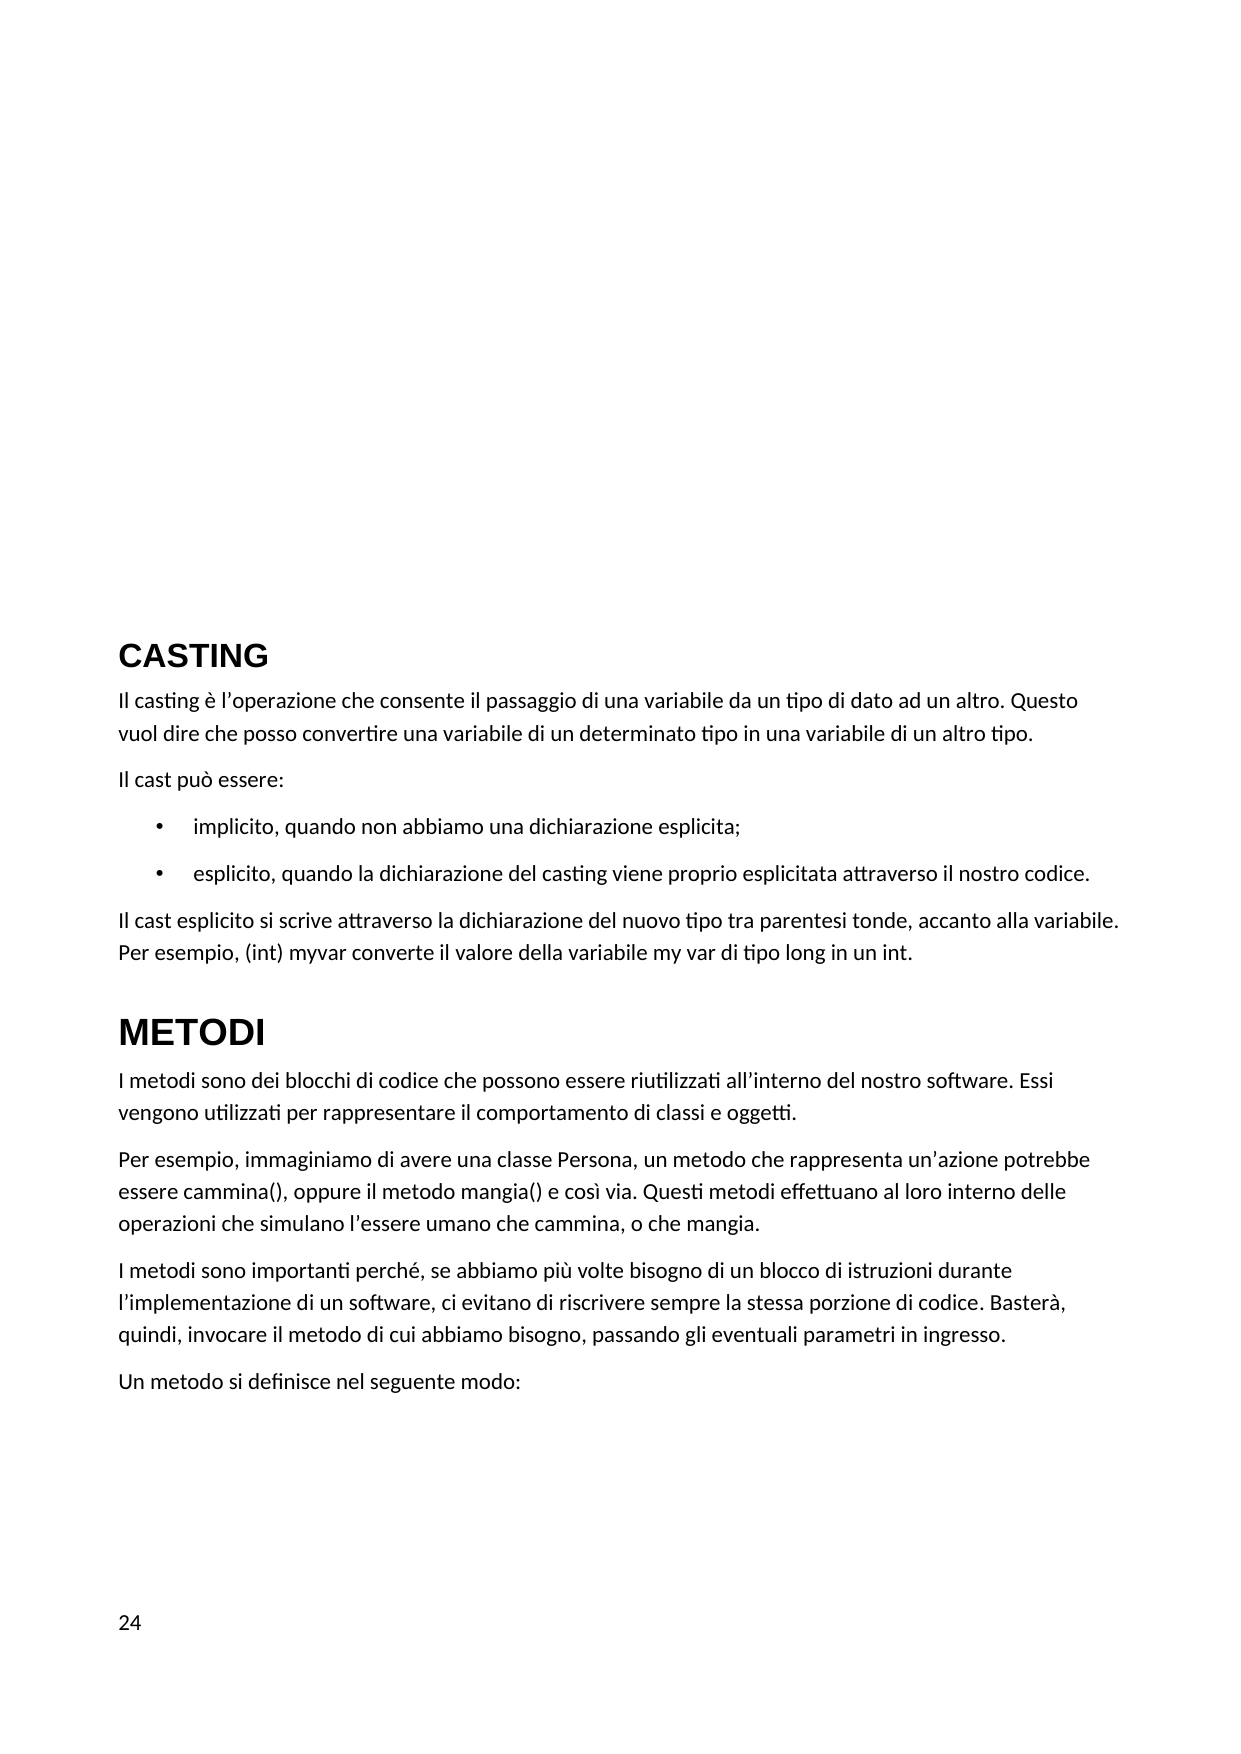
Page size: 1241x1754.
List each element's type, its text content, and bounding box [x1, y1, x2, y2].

text Il casting è l’operazione che consente il passaggio di una variabile da un tipo di dato ad un altro. Questo vuol dire che posso convertire una variabile di un determinato tipo in una variabile di un altro tipo. [118, 687, 1122, 747]
text Per esempio, immaginiamo di avere una classe Persona, un metodo che rappresenta un’azione potrebbe essere cammina(), oppure il metodo mangia() e così via. Questi metodi effettuano al loro interno delle operazioni che simulano l’essere umano che cammina, o che mangia. [118, 1145, 1122, 1237]
list esplicito, quando la dichiarazione del casting viene proprio esplicitata attraverso il nostro codice. [156, 859, 1122, 887]
text I metodi sono dei blocchi di codice che possono essere riutilizzati all’interno del nostro software. Essi vengono utilizzati per rappresentare il comportamento di classi e oggetti. [118, 1066, 1122, 1126]
text Il cast esplicito si scrive attraverso la dichiarazione del nuovo tipo tra parentesi tonde, accanto alla variabile. Per esempio, (int) myvar converte il valore della variabile my var di tipo long in un int. [118, 906, 1122, 966]
text Il cast può essere: [118, 766, 1122, 794]
subtitle METODI [118, 1010, 1122, 1053]
list implicito, quando non abbiamo una dichiarazione esplicita; [156, 812, 1122, 840]
text Un metodo si definisce nel seguente modo: [118, 1367, 1122, 1395]
subtitle CASTING [118, 636, 1122, 674]
text I metodi sono importanti perché, se abbiamo più volte bisogno di un blocco di istruzioni durante l’implementazione di un software, ci evitano di riscrivere sempre la stessa porzione di codice. Basterà, quindi, invocare il metodo di cui abbiamo bisogno, passando gli eventuali parametri in ingresso. [118, 1256, 1122, 1348]
